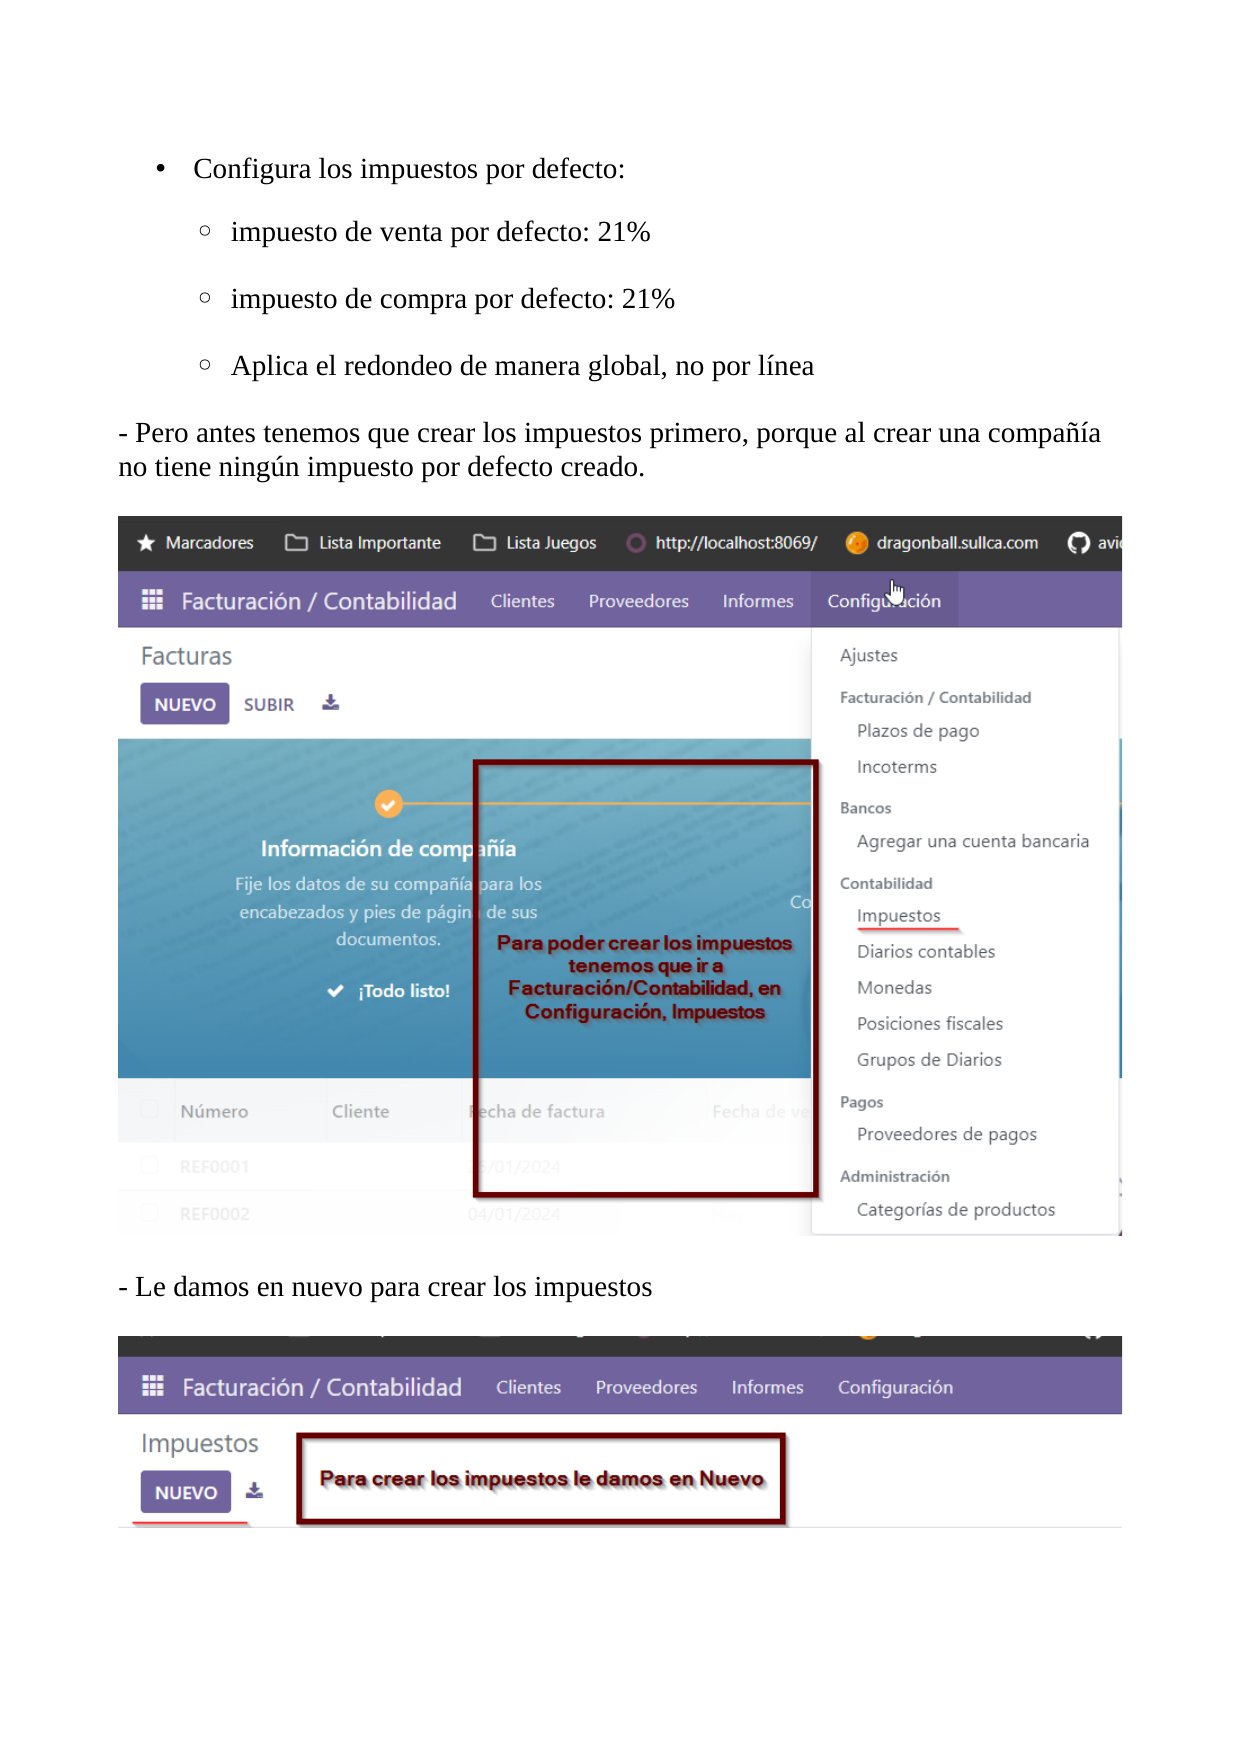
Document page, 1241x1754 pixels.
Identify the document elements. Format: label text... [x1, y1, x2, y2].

picture [118, 1336, 1123, 1528]
text - Le damos en nuevo para crear los impuestos [118, 1269, 1122, 1302]
text - Pero antes tenemos que crear los impuestos primero, porque al crear una compañía no tiene ningún impuesto por defecto creado. [118, 416, 1122, 483]
list impuesto de venta por defecto: 21% [193, 214, 1122, 248]
list Configura los impuestos por defecto: [156, 152, 1122, 185]
list Aplica el redondeo de manera global, no por línea [193, 348, 1122, 382]
picture [118, 516, 1123, 1236]
list impuesto de compra por defecto: 21% [193, 281, 1122, 315]
